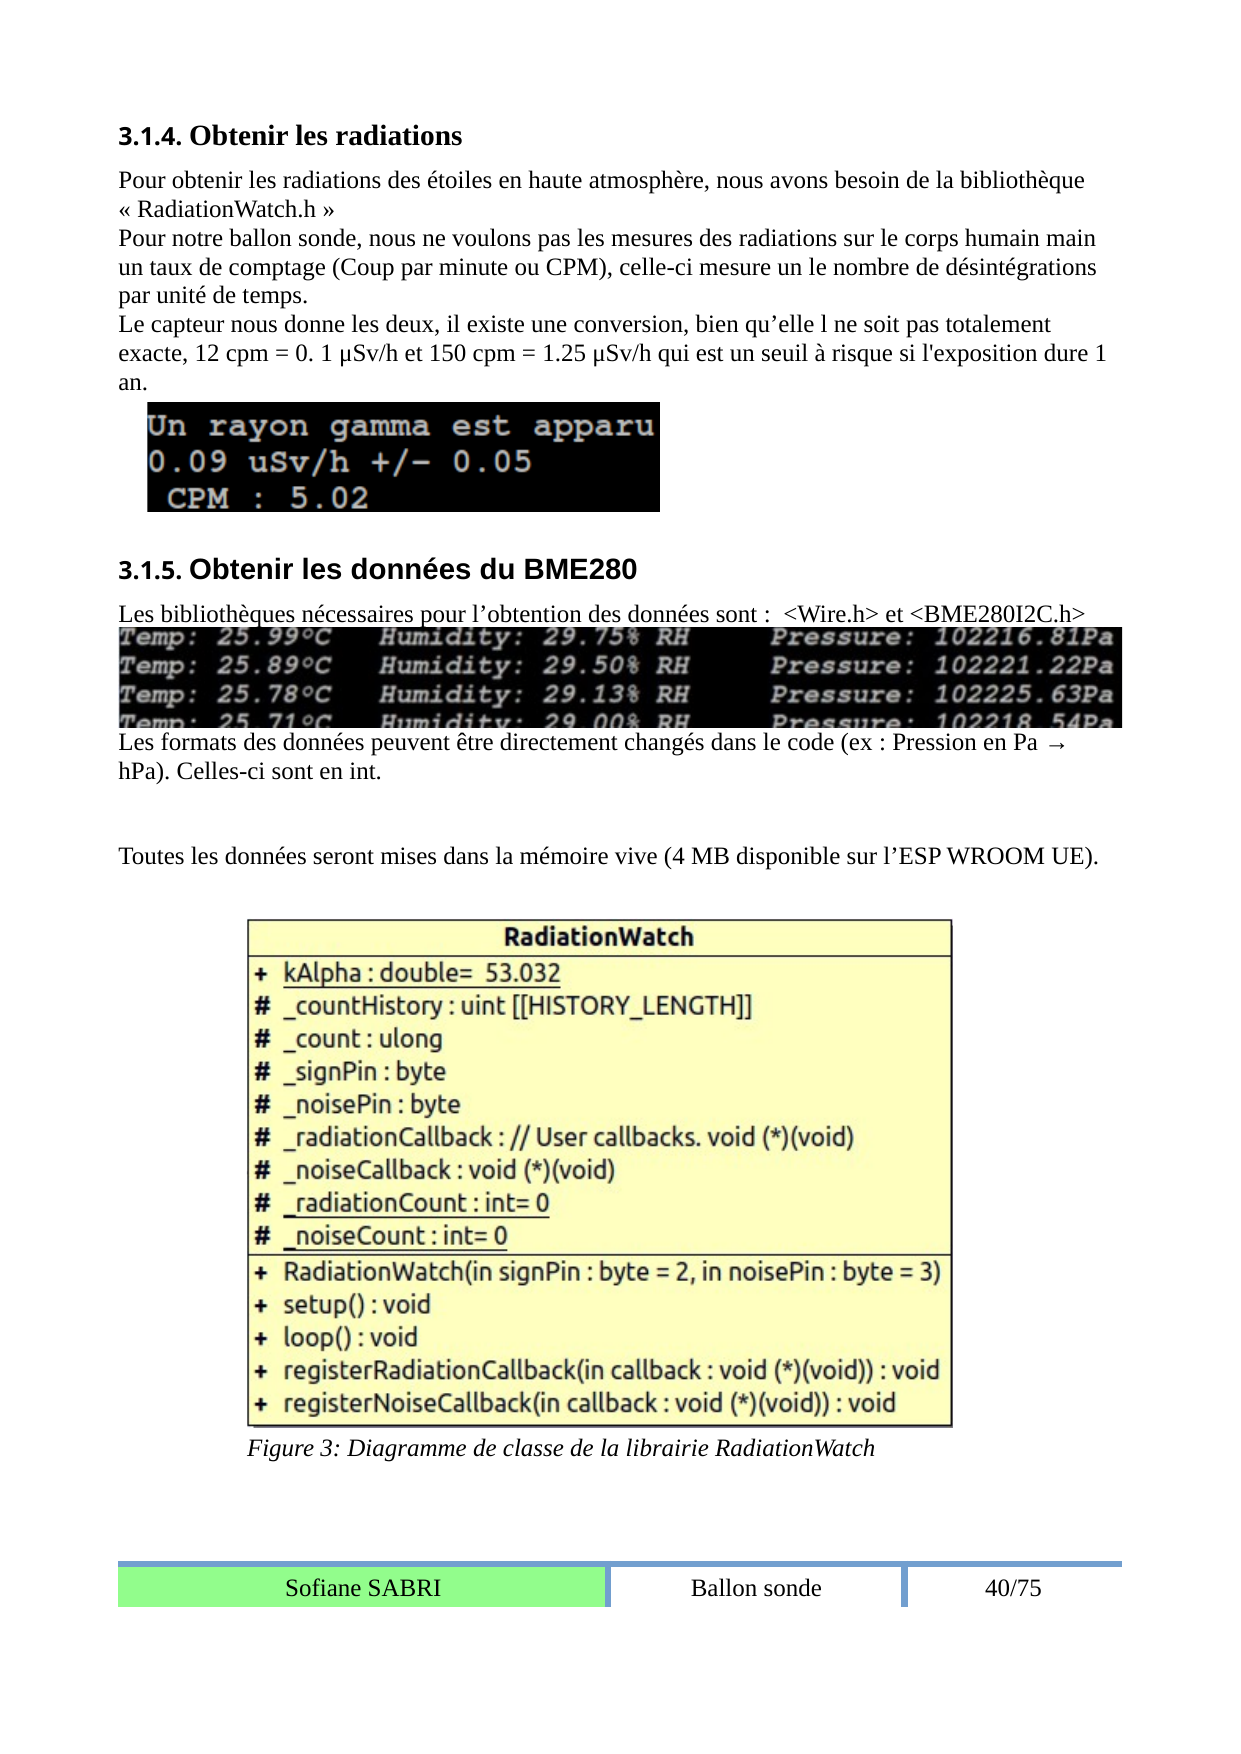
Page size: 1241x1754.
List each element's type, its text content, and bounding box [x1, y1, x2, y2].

picture [246, 918, 953, 1428]
text Figure 3: Diagramme de classe de la librairie RadiationWatch [247, 1428, 953, 1462]
text Pour notre ballon sonde, nous ne voulons pas les mesures des radiations sur le corps humain main un taux de comptage (Coup par minute ou CPM), celle-ci mesure un le nombre de désintégrations par unité de temps. [118, 223, 1122, 309]
text Les bibliothèques nécessaires pour l’obtention des données sont : <Wire.h> et <BME280I2C.h> [118, 599, 1122, 627]
text Pour obtenir les radiations des étoiles en haute atmosphère, nous avons besoin de la bibliothèque « RadiationWatch.h » [118, 165, 1122, 223]
text Le capteur nous donne les deux, il existe une conversion, bien qu’elle l ne soit pas totalement exacte, 12 cpm = 0. 1 μSv/h et 150 cpm = 1.25 μSv/h qui est un seuil à risque si l'exposition dure 1 an. [118, 309, 1122, 395]
picture [147, 402, 660, 512]
picture [118, 627, 1123, 728]
subtitle Obtenir les radiations [118, 118, 1122, 153]
text Les formats des données peuvent être directement changés dans le code (ex : Pression en Pa → hPa). Celles-ci sont en int. [118, 728, 1122, 785]
subtitle Obtenir les données du BME280 [118, 552, 1122, 586]
text Toutes les données seront mises dans la mémoire vive (4 MB disponible sur l’ESP WROOM UE). [118, 841, 1122, 870]
